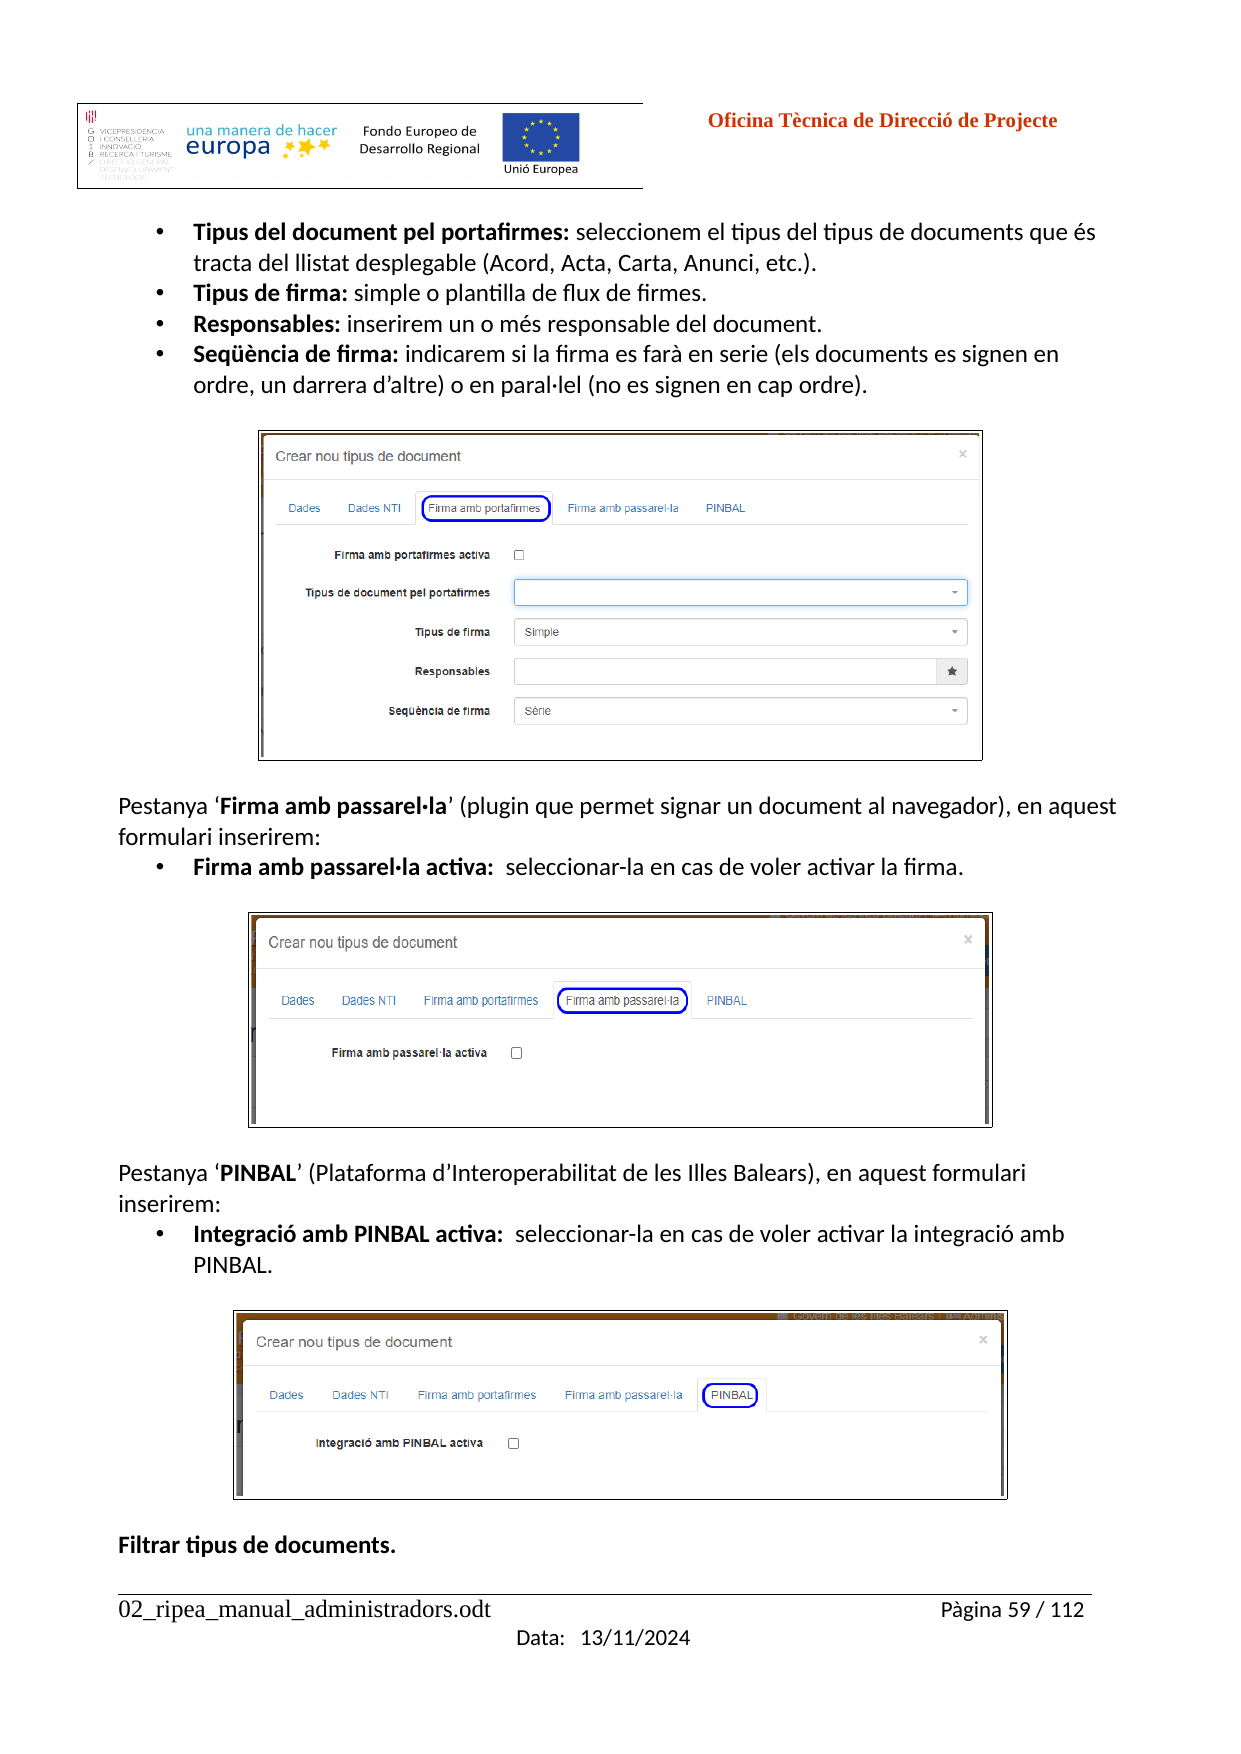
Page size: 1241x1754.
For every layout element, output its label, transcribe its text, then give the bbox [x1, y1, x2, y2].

text Pestanya ‘Firma amb passarel·la’ (plugin que permet signar un document al navegador), en aquest formulari inserirem: [118, 790, 1122, 851]
list Integració amb PINBAL activa: seleccionar-la en cas de voler activar la integració amb PINBAL. [156, 1219, 1122, 1280]
text Pestanya ‘PINBAL’ (Plataforma d’Interoperabilitat de les Illes Balears), en aquest formulari inserirem: [118, 1158, 1122, 1219]
list Seqüència de firma: indicarem si la firma es farà en serie (els documents es signen en ordre, un darrera d’altre) o en paral·lel (no es signen en cap ordre). [156, 338, 1122, 399]
picture [184, 108, 585, 182]
picture [236, 1313, 1004, 1496]
list Tipus de firma: simple o plantilla de flux de firmes. [156, 277, 1122, 308]
picture [251, 915, 989, 1124]
text Filtrar tipus de documents. [118, 1529, 1122, 1560]
picture [261, 433, 980, 757]
list Responsables: inserirem un o més responsable del document. [156, 308, 1122, 338]
picture [82, 108, 178, 182]
list Firma amb passarel·la activa: seleccionar-la en cas de voler activar la firma. [156, 851, 1122, 882]
list Tipus del document pel portafirmes: seleccionem el tipus del tipus de documents que és tracta del llistat desplegable (Acord, Acta, Carta, Anunci, etc.). [156, 216, 1122, 277]
